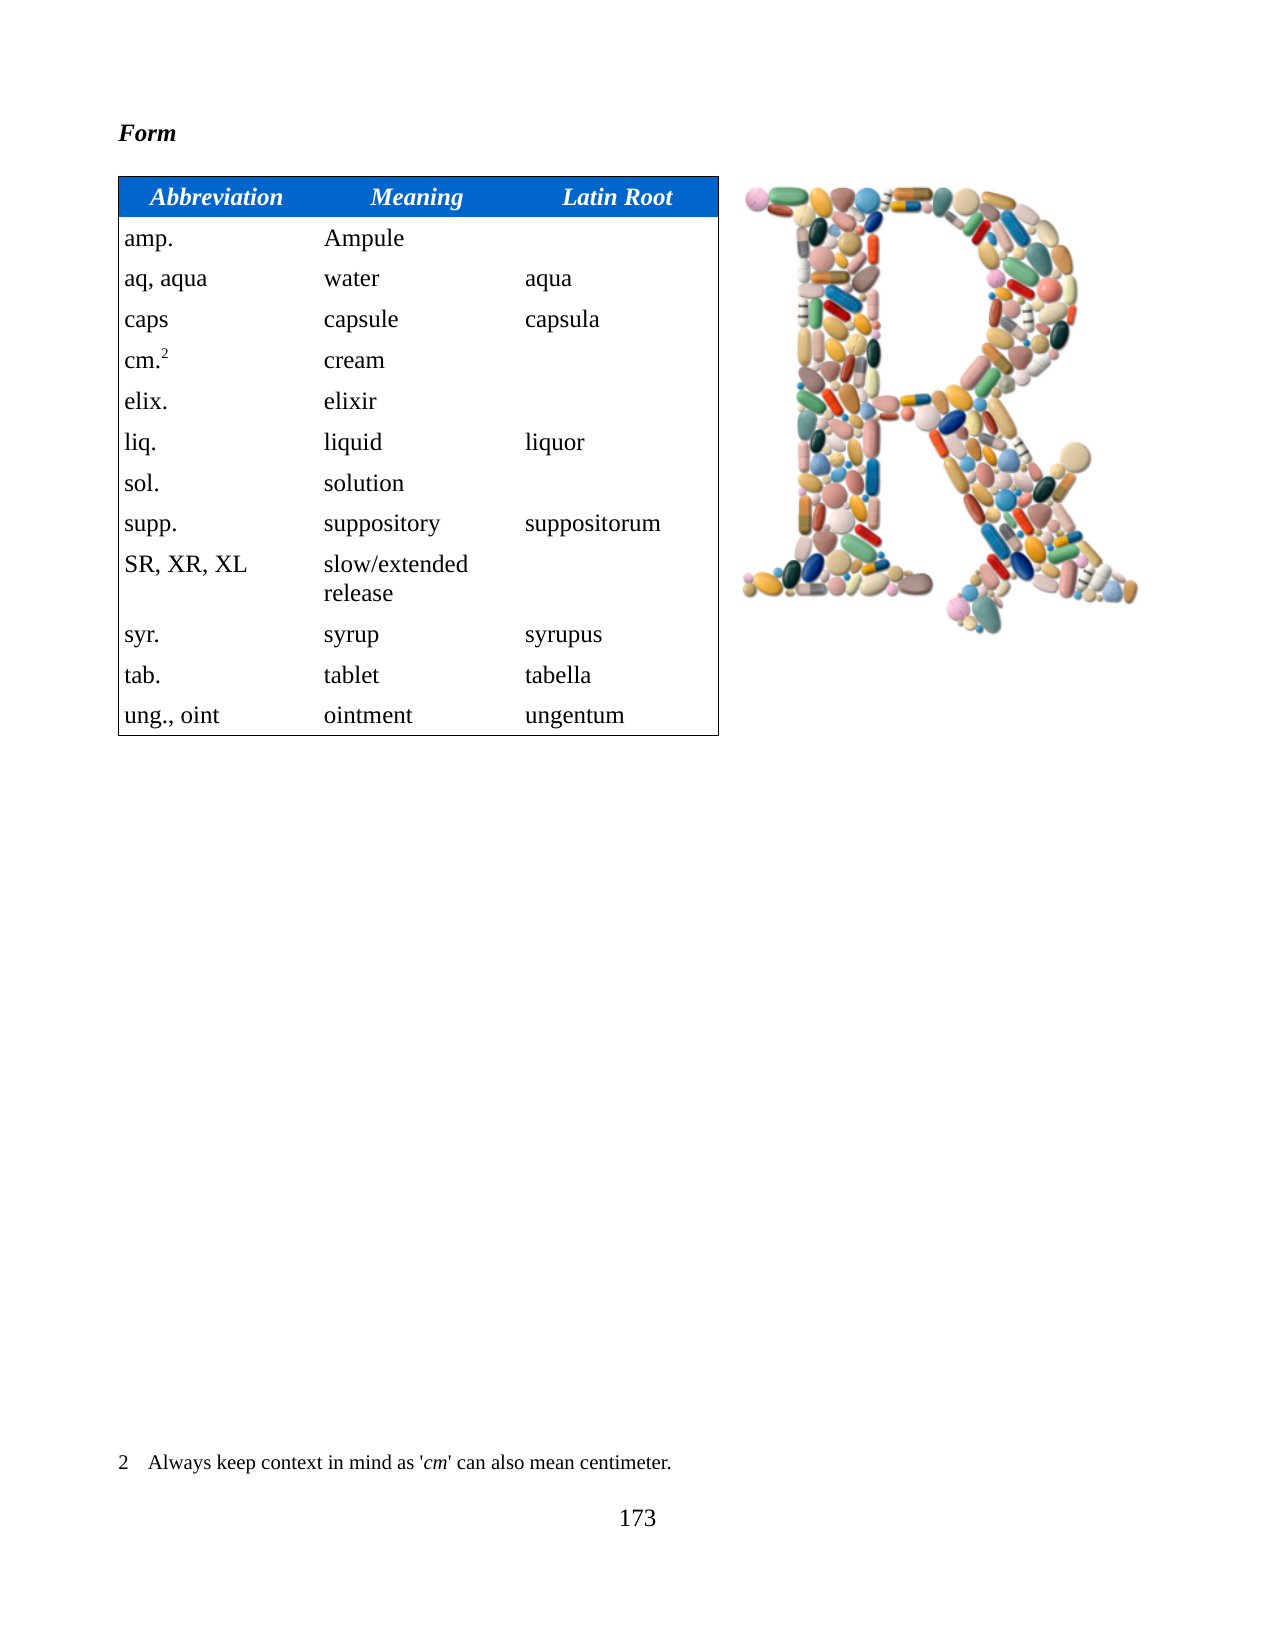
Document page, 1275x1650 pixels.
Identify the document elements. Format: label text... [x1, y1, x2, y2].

table_cell suppository [318, 503, 519, 543]
table_cell capsula [519, 298, 718, 339]
table_header Latin Root [519, 177, 718, 217]
table_cell [519, 217, 718, 257]
table_header Abbreviation [119, 177, 318, 217]
table_cell ointment [318, 695, 519, 735]
table_cell ungentum [519, 695, 718, 735]
table_cell caps [119, 298, 318, 339]
table_cell aq, aqua [119, 258, 318, 298]
table_cell tablet [318, 654, 519, 694]
table_cell sol. [119, 462, 318, 502]
table_cell tab. [119, 654, 318, 694]
table_cell liq. [119, 421, 318, 462]
table_cell liquid [318, 421, 519, 462]
table_cell [519, 380, 718, 421]
table_cell supp. [119, 503, 318, 543]
table_cell aqua [519, 258, 718, 298]
table_cell cream [318, 339, 519, 380]
table_cell [519, 339, 718, 380]
table_cell cm. [119, 339, 318, 380]
table_cell syrupus [519, 613, 718, 654]
table_cell tabella [519, 654, 718, 694]
table_cell amp. [119, 217, 318, 257]
table_cell liquor [519, 421, 718, 462]
table_cell Ampule [318, 217, 519, 257]
table_cell ung., oint [119, 695, 318, 735]
text Form [118, 118, 1157, 147]
table_cell elix. [119, 380, 318, 421]
table_cell suppositorum [519, 503, 718, 543]
table_cell elixir [318, 380, 519, 421]
table_cell syr. [119, 613, 318, 654]
table_cell solution [318, 462, 519, 502]
table_cell syrup [318, 613, 519, 654]
table_cell SR, XR, XL [119, 543, 318, 613]
table_cell [519, 543, 718, 613]
picture [721, 175, 1157, 641]
table_cell water [318, 258, 519, 298]
table_cell [519, 462, 718, 502]
table_cell capsule [318, 298, 519, 339]
table_header Meaning [318, 177, 519, 217]
table_cell slow/extended release [318, 543, 519, 613]
